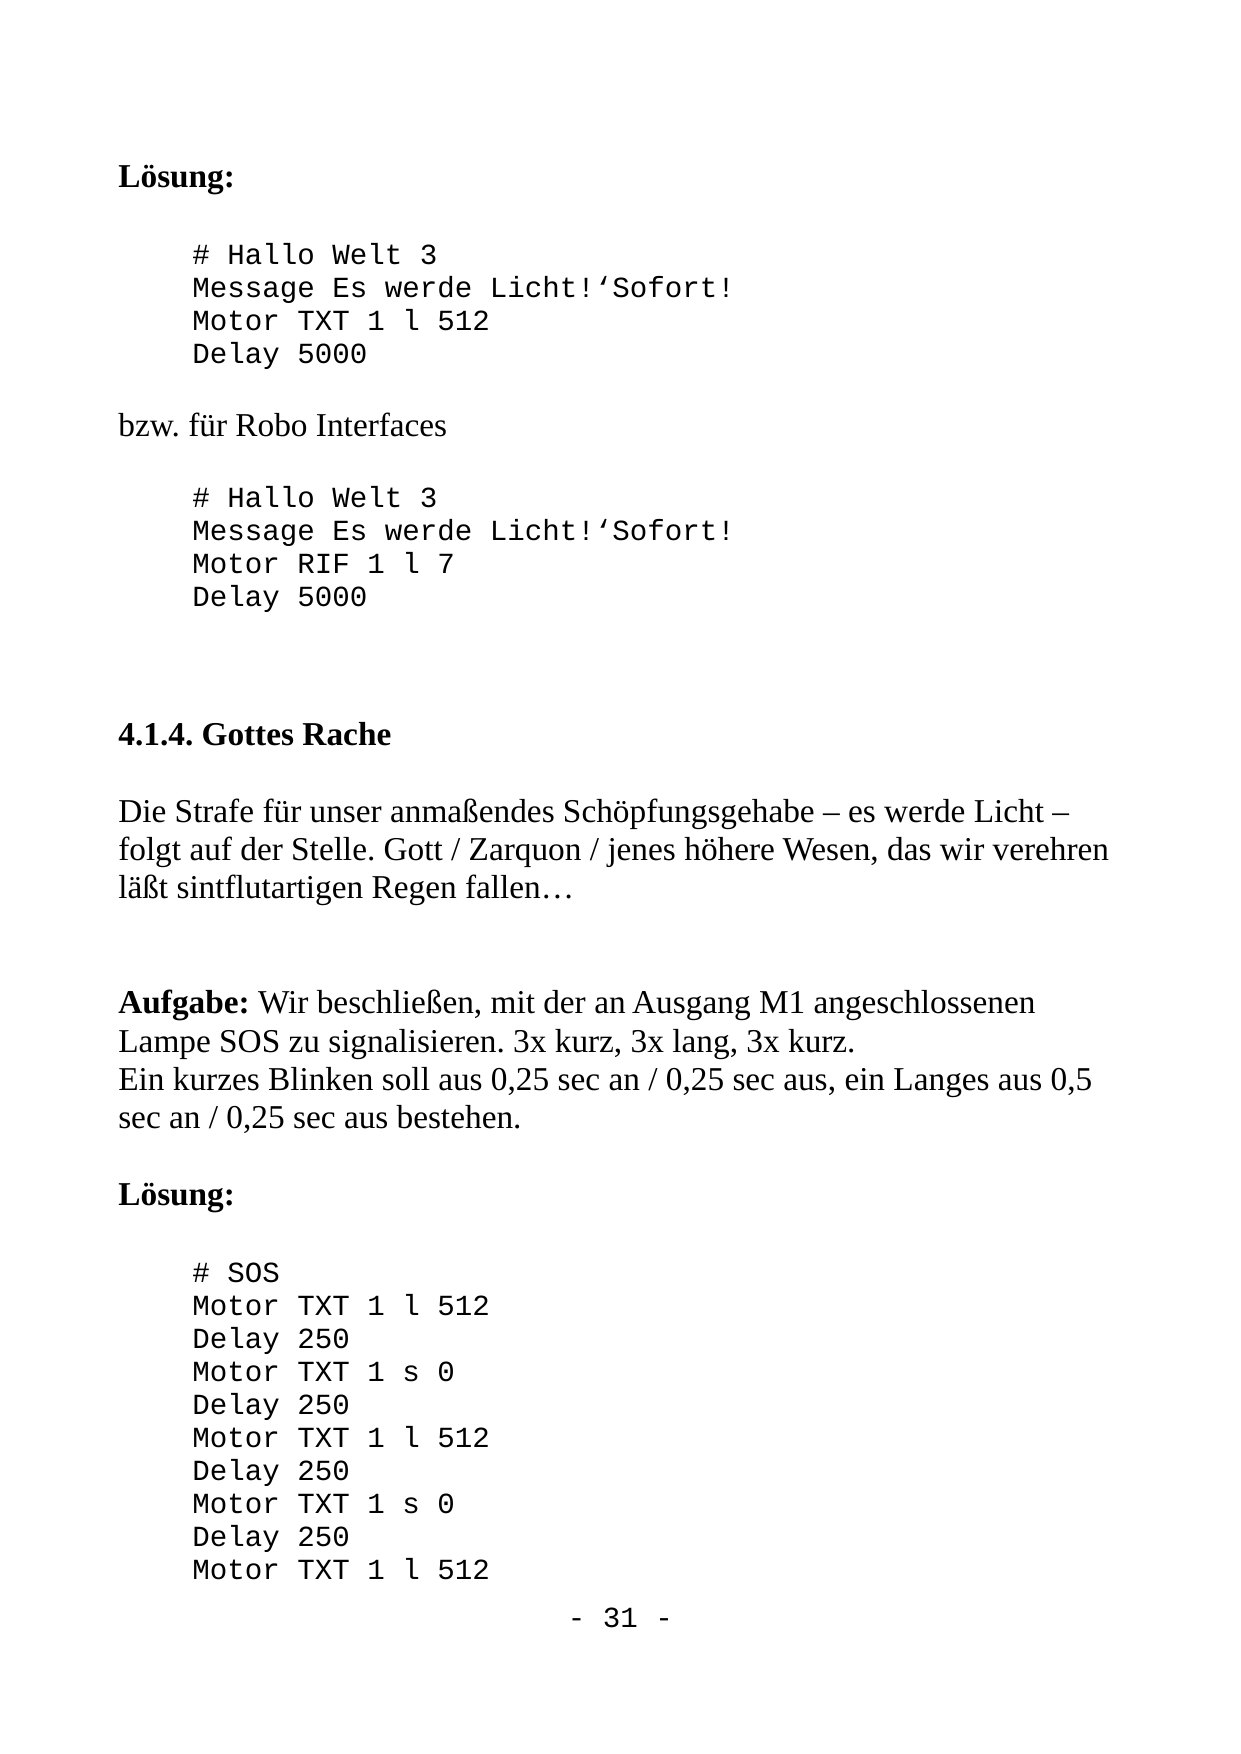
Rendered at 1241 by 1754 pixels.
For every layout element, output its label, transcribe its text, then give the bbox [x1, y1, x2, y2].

text bzw. für Robo Interfaces [118, 405, 1122, 443]
text Motor TXT 1 l 512 [118, 1423, 1122, 1456]
text Delay 5000 [118, 582, 1122, 615]
text Aufgabe: Wir beschließen, mit der an Ausgang M1 angeschlossenen Lampe SOS zu signalisieren. 3x kurz, 3x lang, 3x kurz. [118, 983, 1122, 1059]
text Message Es werde Licht!‘Sofort! [118, 516, 1122, 549]
text Motor TXT 1 l 512 [118, 306, 1122, 339]
text Motor TXT 1 s 0 [118, 1489, 1122, 1522]
text Motor TXT 1 l 512 [118, 1555, 1122, 1588]
text Delay 250 [118, 1522, 1122, 1555]
text Delay 5000 [118, 339, 1122, 372]
text # SOS [118, 1251, 1122, 1291]
text Delay 250 [118, 1324, 1122, 1357]
text Lösung: [118, 1174, 1122, 1213]
text Motor TXT 1 l 512 [118, 1291, 1122, 1324]
text # Hallo Welt 3 [118, 476, 1122, 516]
text Message Es werde Licht!‘Sofort! [118, 273, 1122, 306]
text Delay 250 [118, 1390, 1122, 1423]
text Ein kurzes Blinken soll aus 0,25 sec an / 0,25 sec aus, ein Langes aus 0,5 sec an / 0,25 sec aus bestehen. [118, 1059, 1122, 1136]
text Motor TXT 1 s 0 [118, 1357, 1122, 1390]
text Delay 250 [118, 1456, 1122, 1489]
text # Hallo Welt 3 [118, 233, 1122, 273]
text Die Strafe für unser anmaßendes Schöpfungsgehabe – es werde Licht – folgt auf der Stelle. Gott / Zarquon / jenes höhere Wesen, das wir verehren läßt sintflutartigen Regen fallen… [118, 791, 1122, 906]
text Lösung: [118, 156, 1122, 195]
text 4.1.4. Gottes Rache [118, 714, 1122, 753]
text Motor RIF 1 l 7 [118, 549, 1122, 582]
